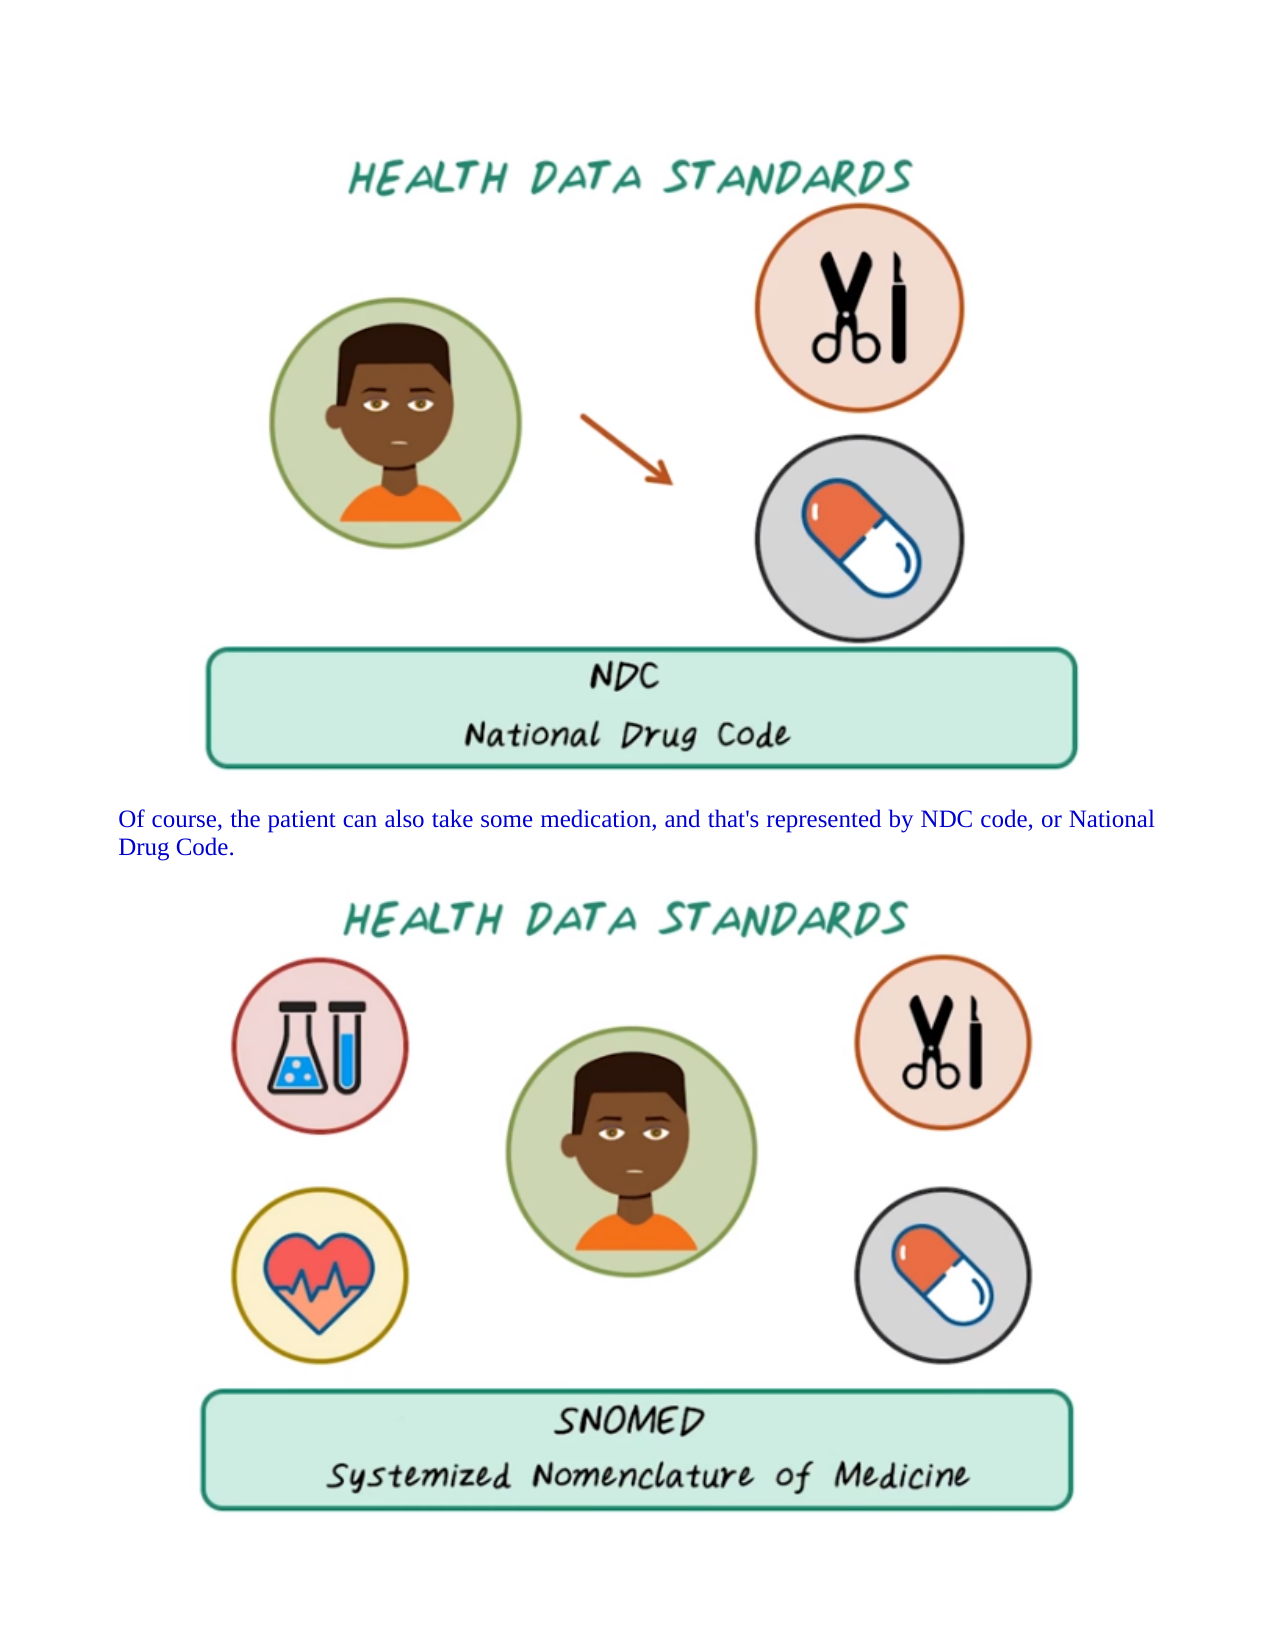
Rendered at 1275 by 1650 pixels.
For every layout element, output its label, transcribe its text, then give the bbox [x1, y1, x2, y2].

picture [174, 146, 1101, 775]
picture [186, 890, 1089, 1517]
text Of course, the patient can also take some medication, and that's represented by NDC code, or National Drug Code. [118, 804, 1157, 861]
